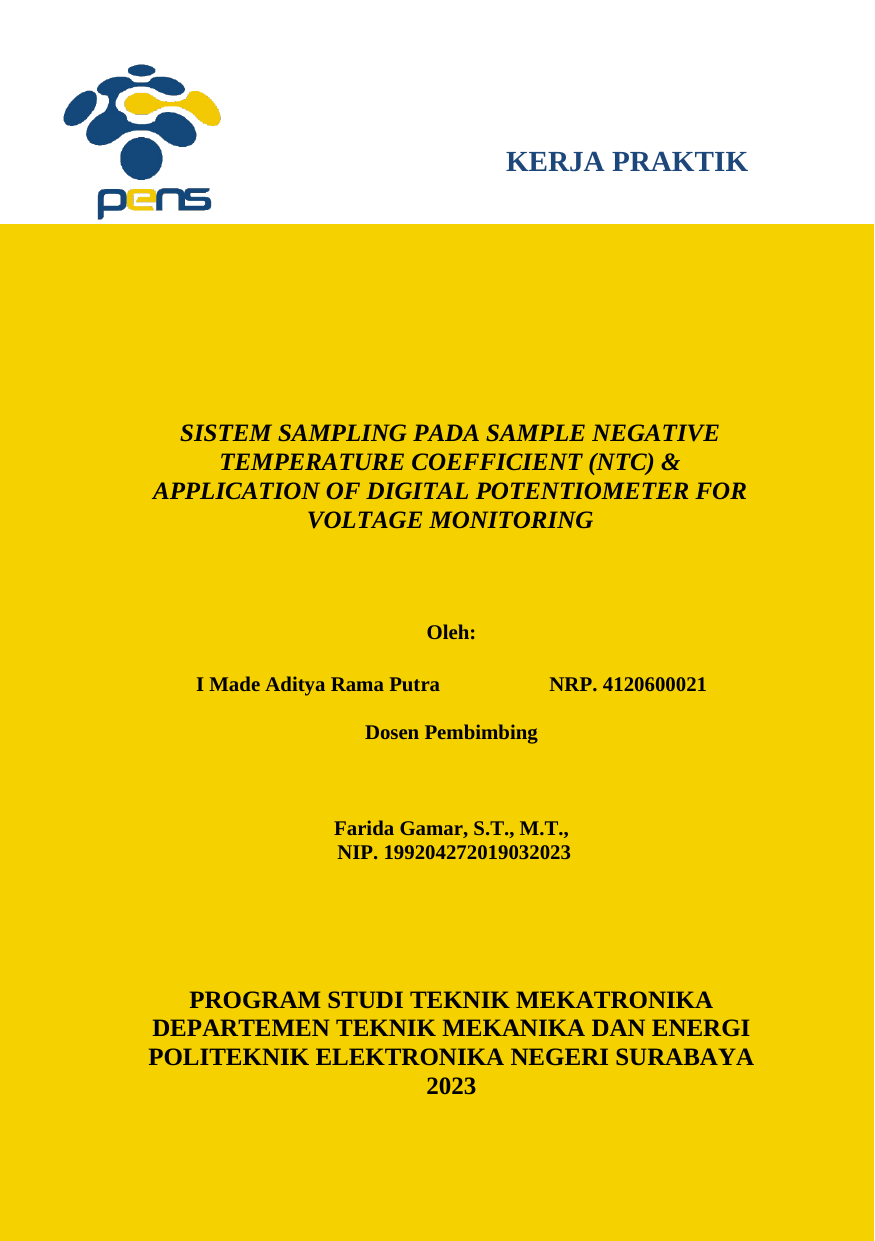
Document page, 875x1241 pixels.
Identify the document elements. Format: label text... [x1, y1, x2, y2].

picture [55, 58, 229, 224]
text DEPARTEMEN TEKNIK MEKANIKA DAN ENERGI [147, 1013, 756, 1042]
text Oleh: [147, 620, 756, 644]
text 2023 [147, 1071, 756, 1100]
text PROGRAM STUDI TEKNIK MEKATRONIKA [147, 985, 756, 1013]
text I Made Aditya Rama Putra NRP. 4120600021 [147, 672, 756, 696]
text Dosen Pembimbing [147, 720, 756, 744]
text KERJA PRAKTIK [506, 144, 757, 177]
text POLITEKNIK ELEKTRONIKA NEGERI SURABAYA [147, 1042, 756, 1071]
text SISTEM SAMPLING PADA SAMPLE NEGATIVE TEMPERATURE COEFFICIENT (NTC) & APPLICATION OF DIGITAL POTENTIOMETER FOR VOLTAGE MONITORING [147, 418, 756, 533]
text NIP. 199204272019032023 [147, 840, 756, 864]
text Farida Gamar, S.T., M.T., [147, 816, 756, 840]
